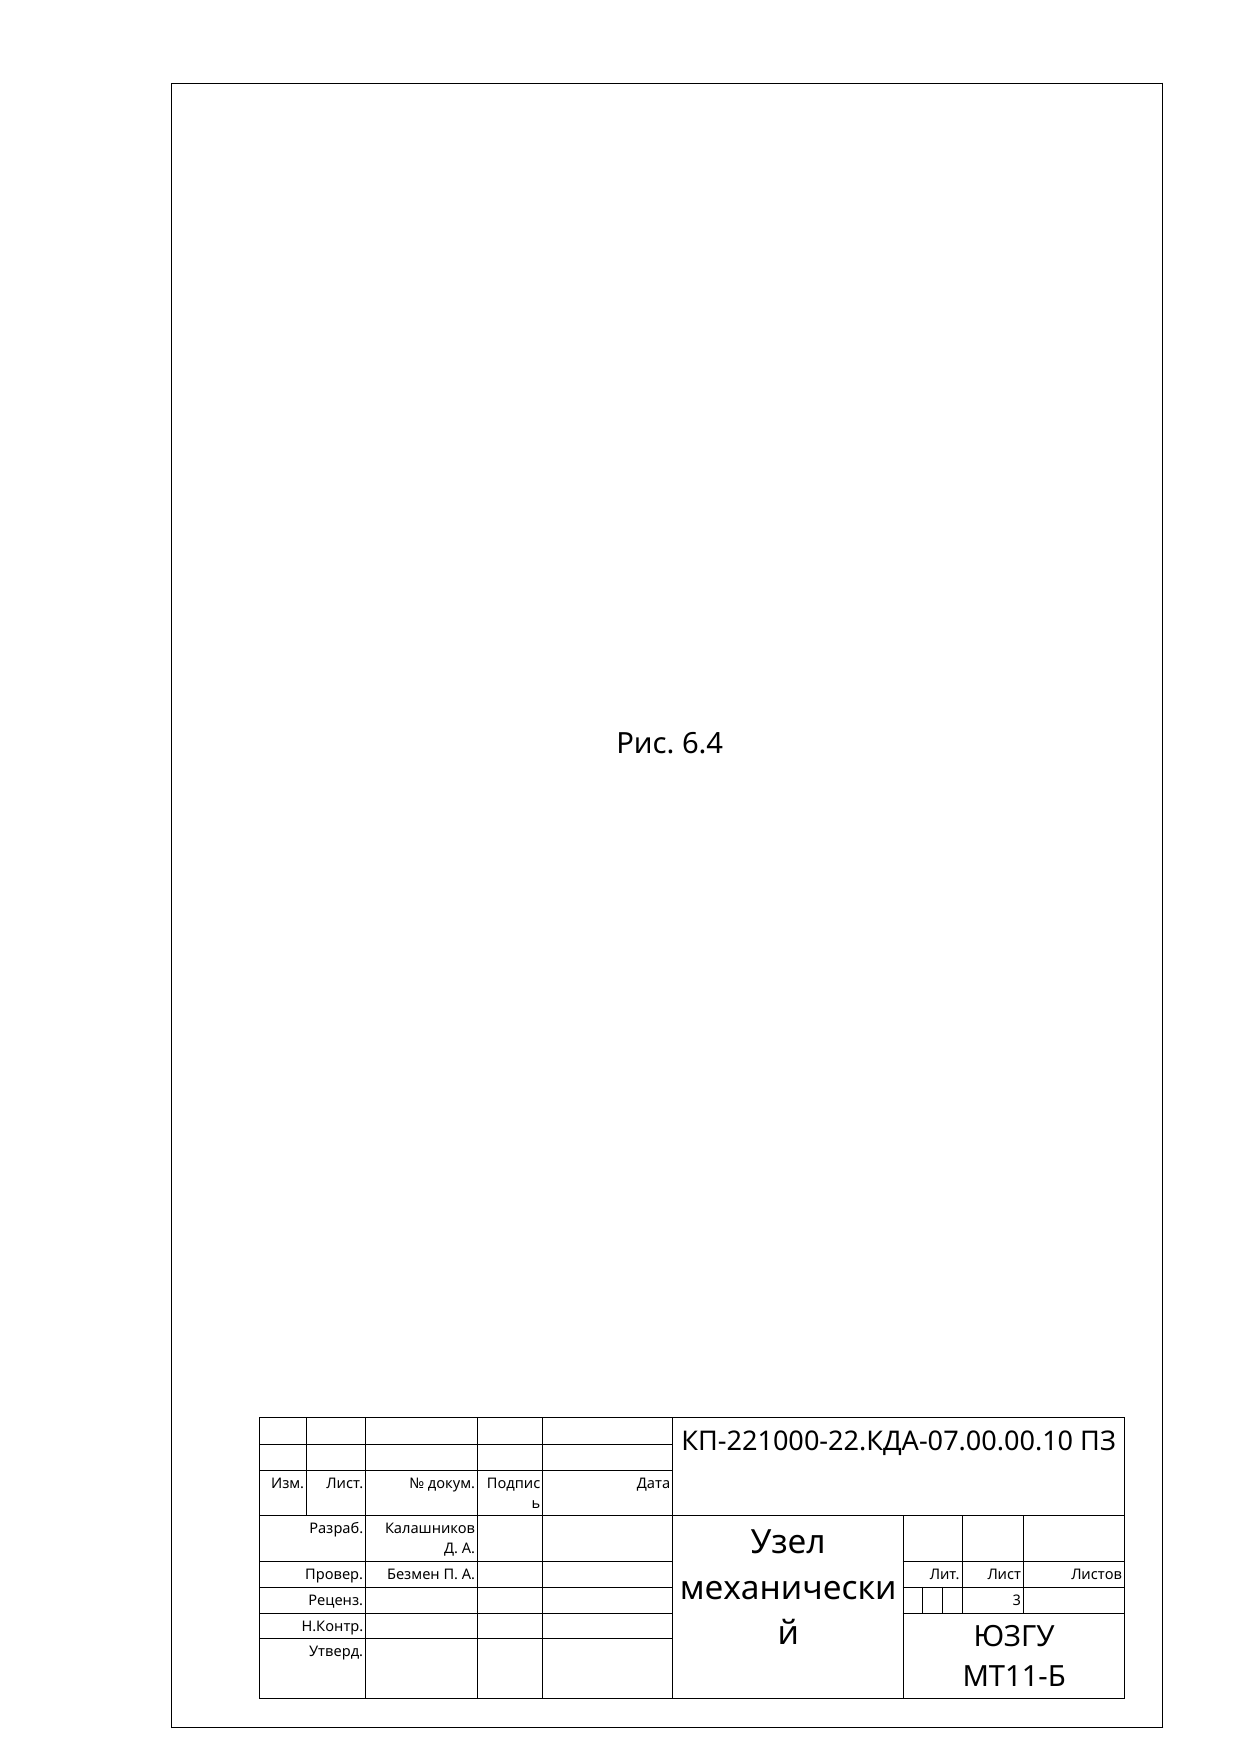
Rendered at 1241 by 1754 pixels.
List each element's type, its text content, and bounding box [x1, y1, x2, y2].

text Рис. 6.4 [216, 723, 1123, 762]
